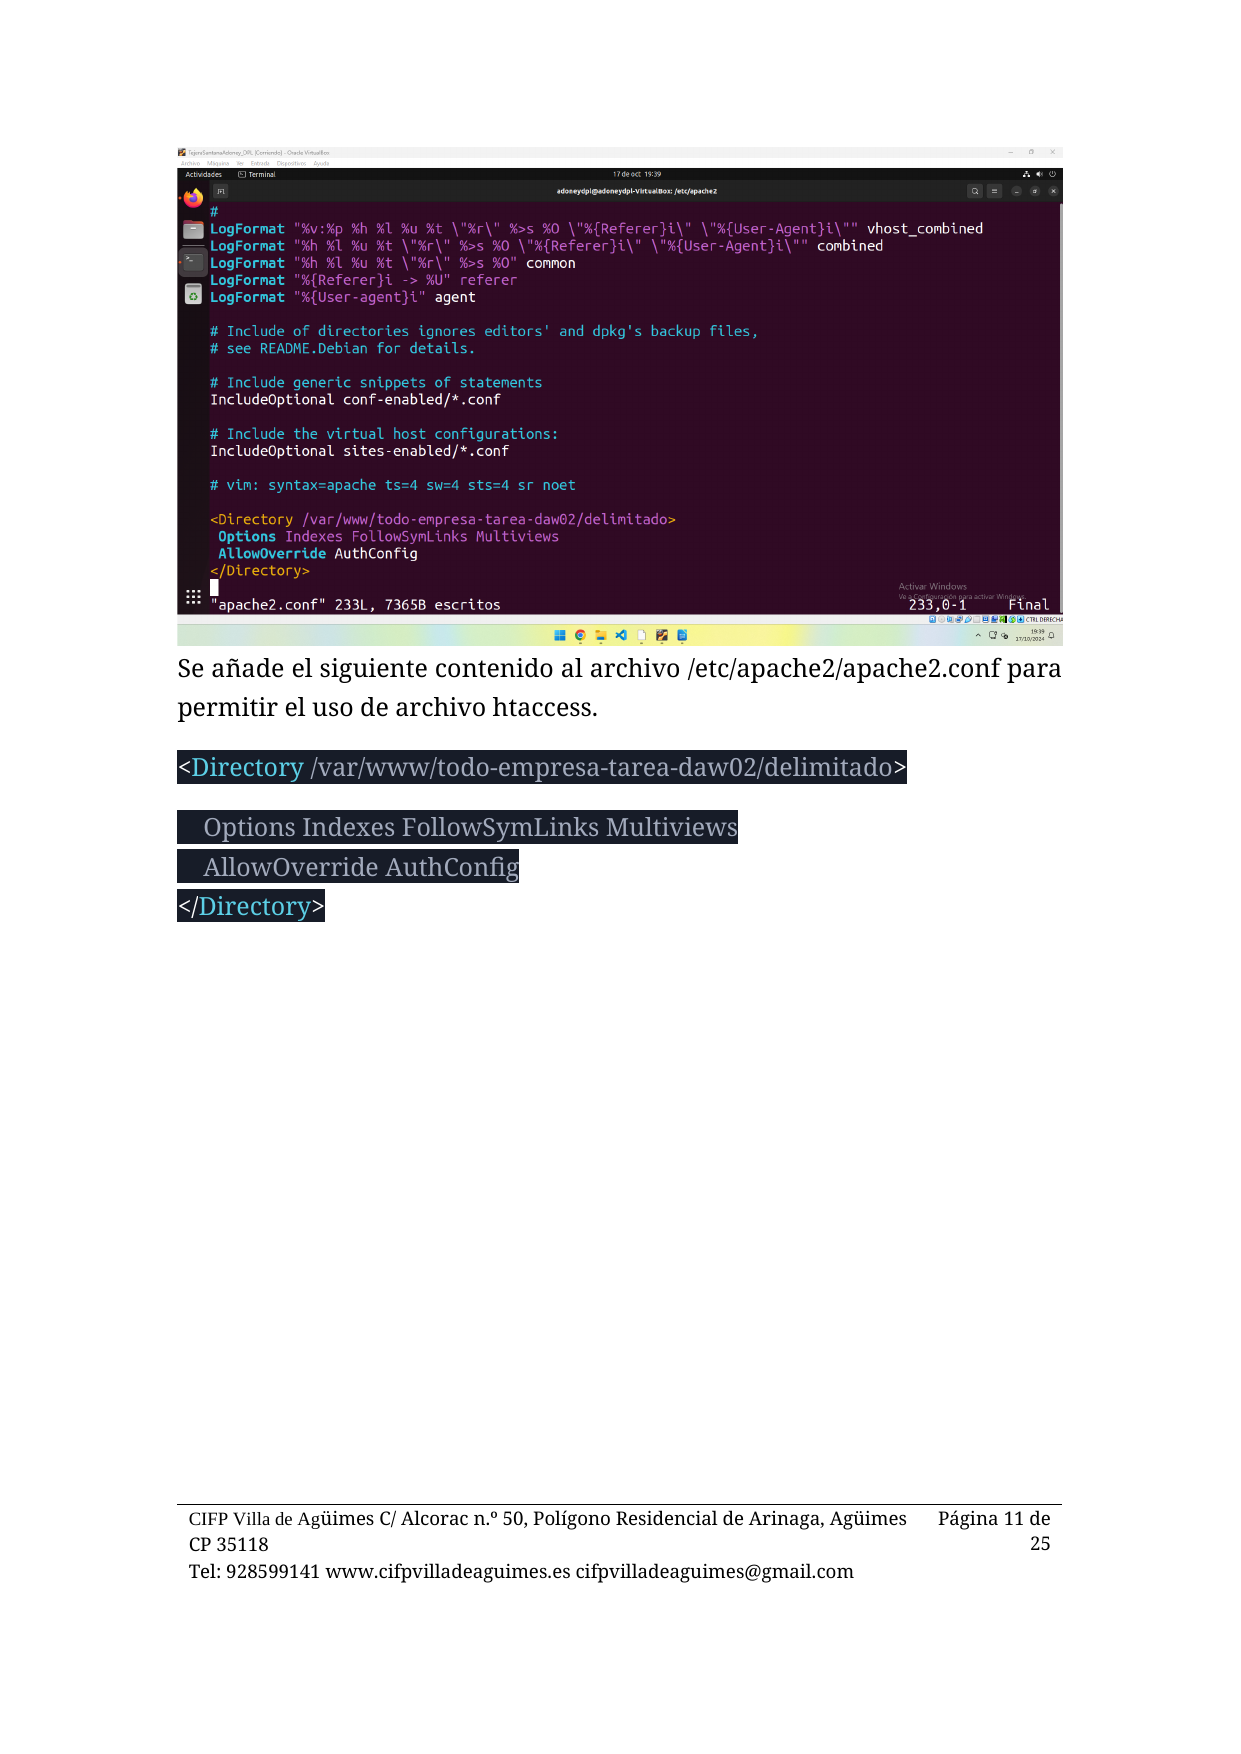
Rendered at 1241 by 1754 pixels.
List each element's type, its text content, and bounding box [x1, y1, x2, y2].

text AllowOverride AuthConfig [177, 849, 1063, 883]
text Se añade el siguiente contenido al archivo /etc/apache2/apache2.conf para permitir el uso de archivo htaccess. [177, 646, 1063, 724]
text </Directory> [177, 888, 1063, 922]
text Options Indexes FollowSymLinks Multiviews [177, 810, 1063, 844]
picture [177, 147, 1063, 646]
text <Directory /var/www/todo-empresa-tarea-daw02/delimitado> [177, 750, 1063, 784]
